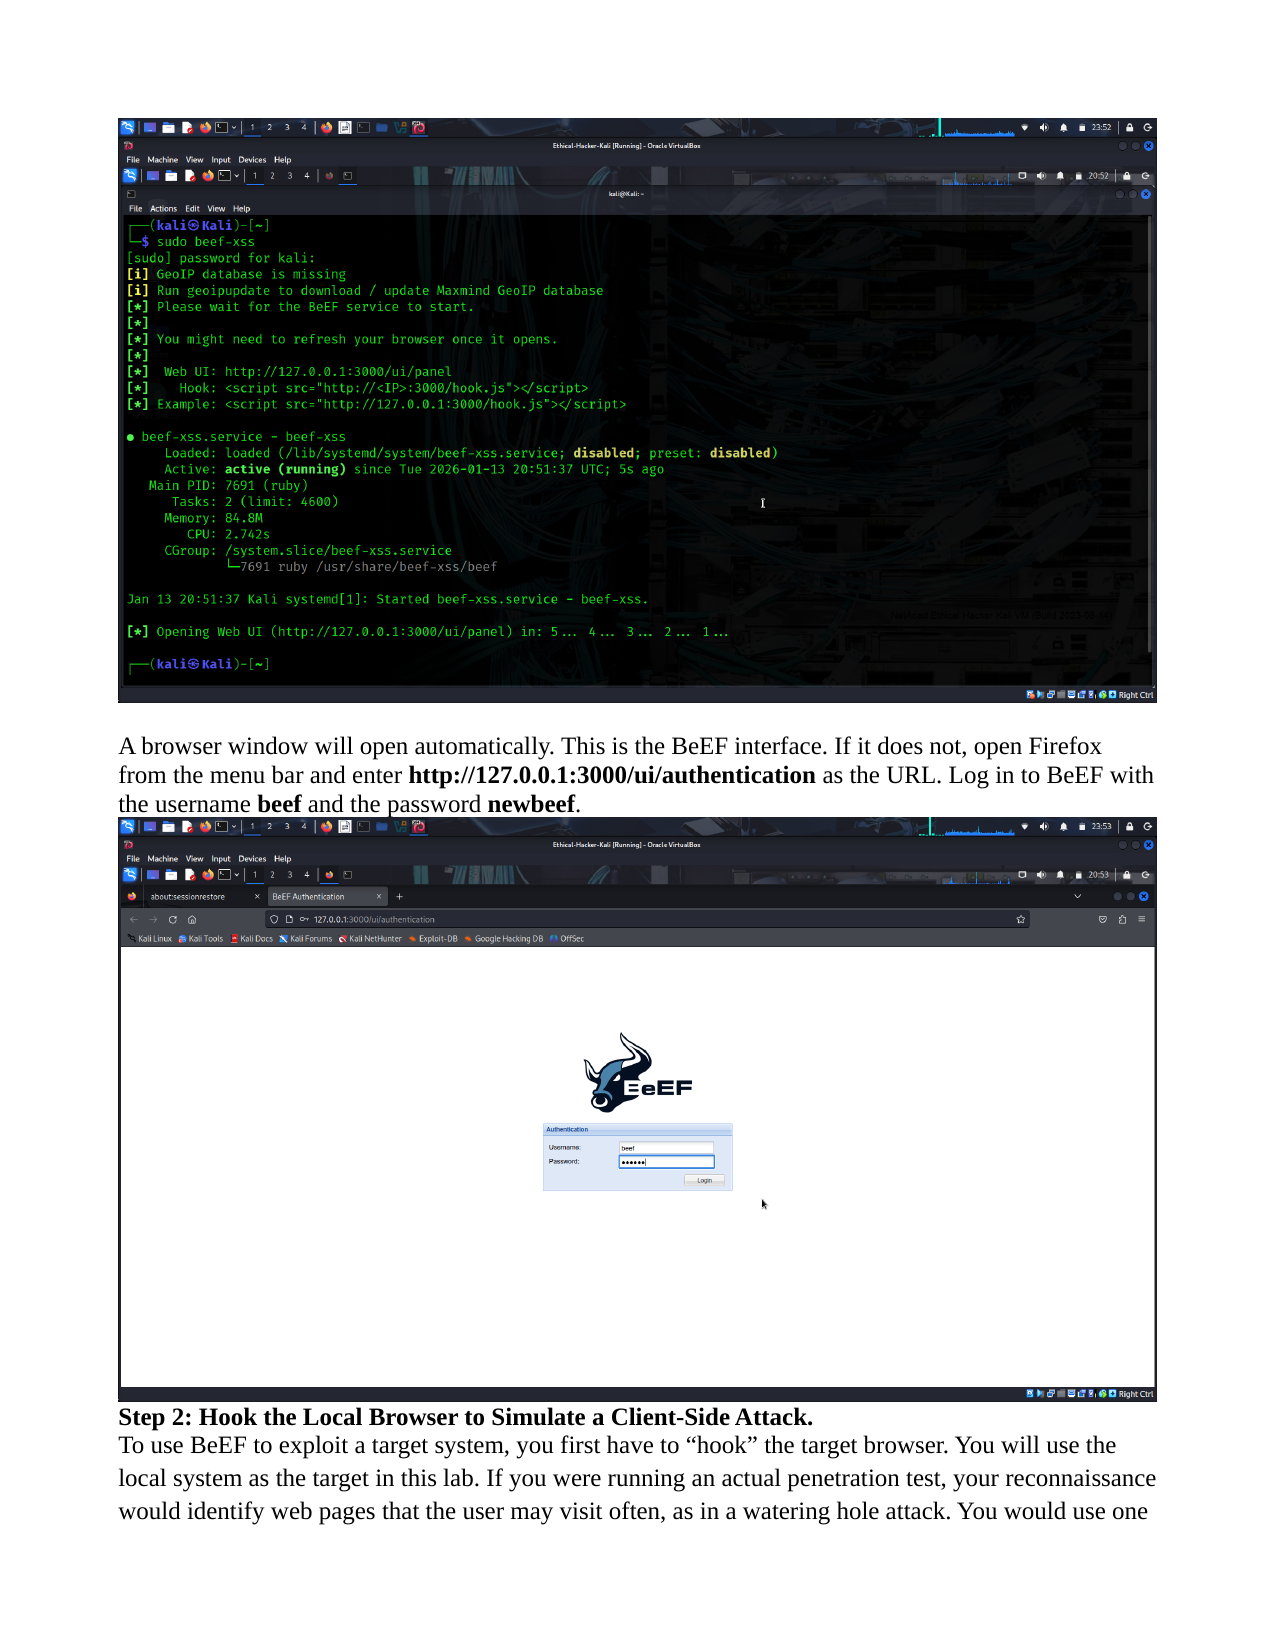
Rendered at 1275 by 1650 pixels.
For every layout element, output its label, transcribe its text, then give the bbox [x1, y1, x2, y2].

text A browser window will open automatically. This is the BeEF interface. If it does not, open Firefox from the menu bar and enter http://127.0.0.1:3000/ui/authentication as the URL. Log in to BeEF with the username beef and the password newbeef. [118, 731, 1157, 817]
picture [118, 817, 1157, 1402]
picture [118, 118, 1157, 703]
text To use BeEF to exploit a target system, you first have to “hook” the target browser. You will use the local system as the target in this lab. If you were running an actual penetration test, your reconnaissance would identify web pages that the user may visit often, as in a watering hole attack. You would use one [118, 1430, 1157, 1525]
text Step 2: Hook the Local Browser to Simulate a Client-Side Attack. [118, 1402, 1157, 1430]
